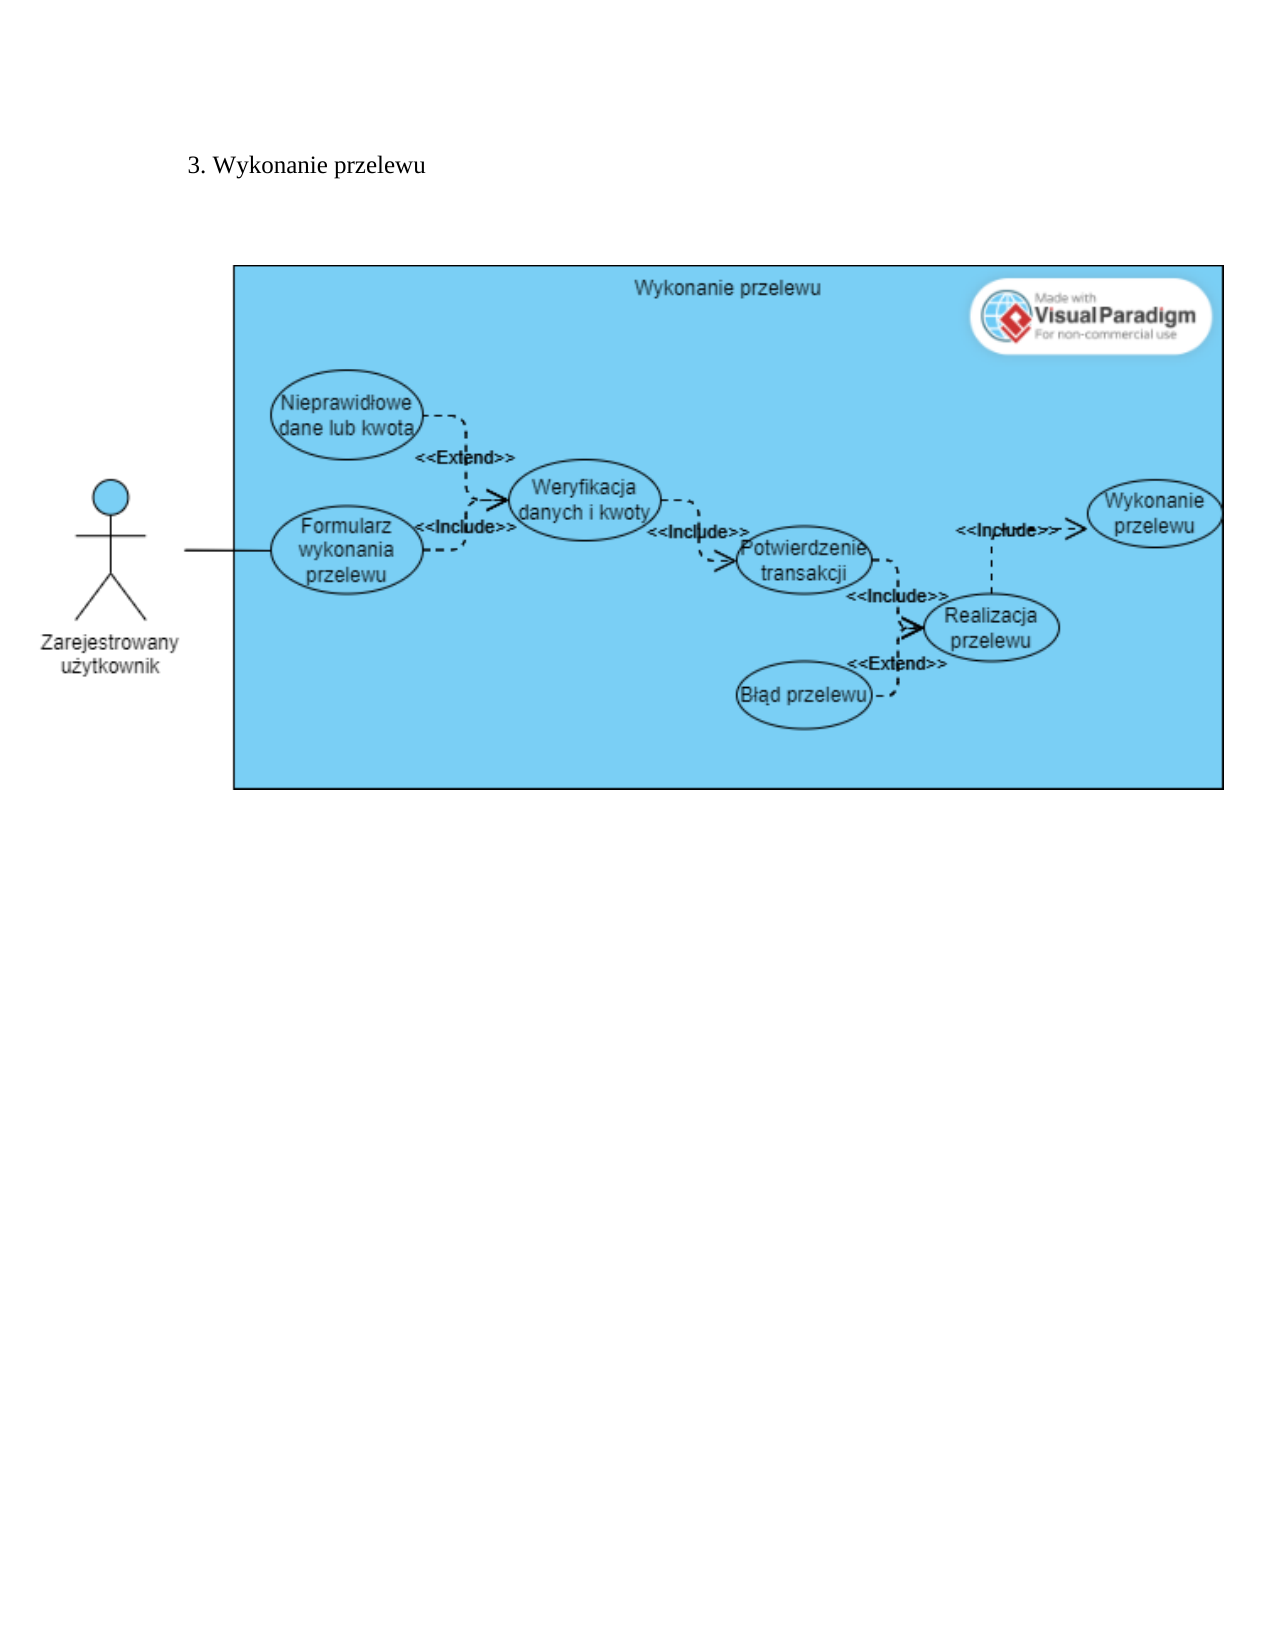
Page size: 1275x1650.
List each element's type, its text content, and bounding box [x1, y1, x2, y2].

text 3. Wykonanie przelewu [187, 150, 1087, 179]
picture [36, 265, 1224, 790]
